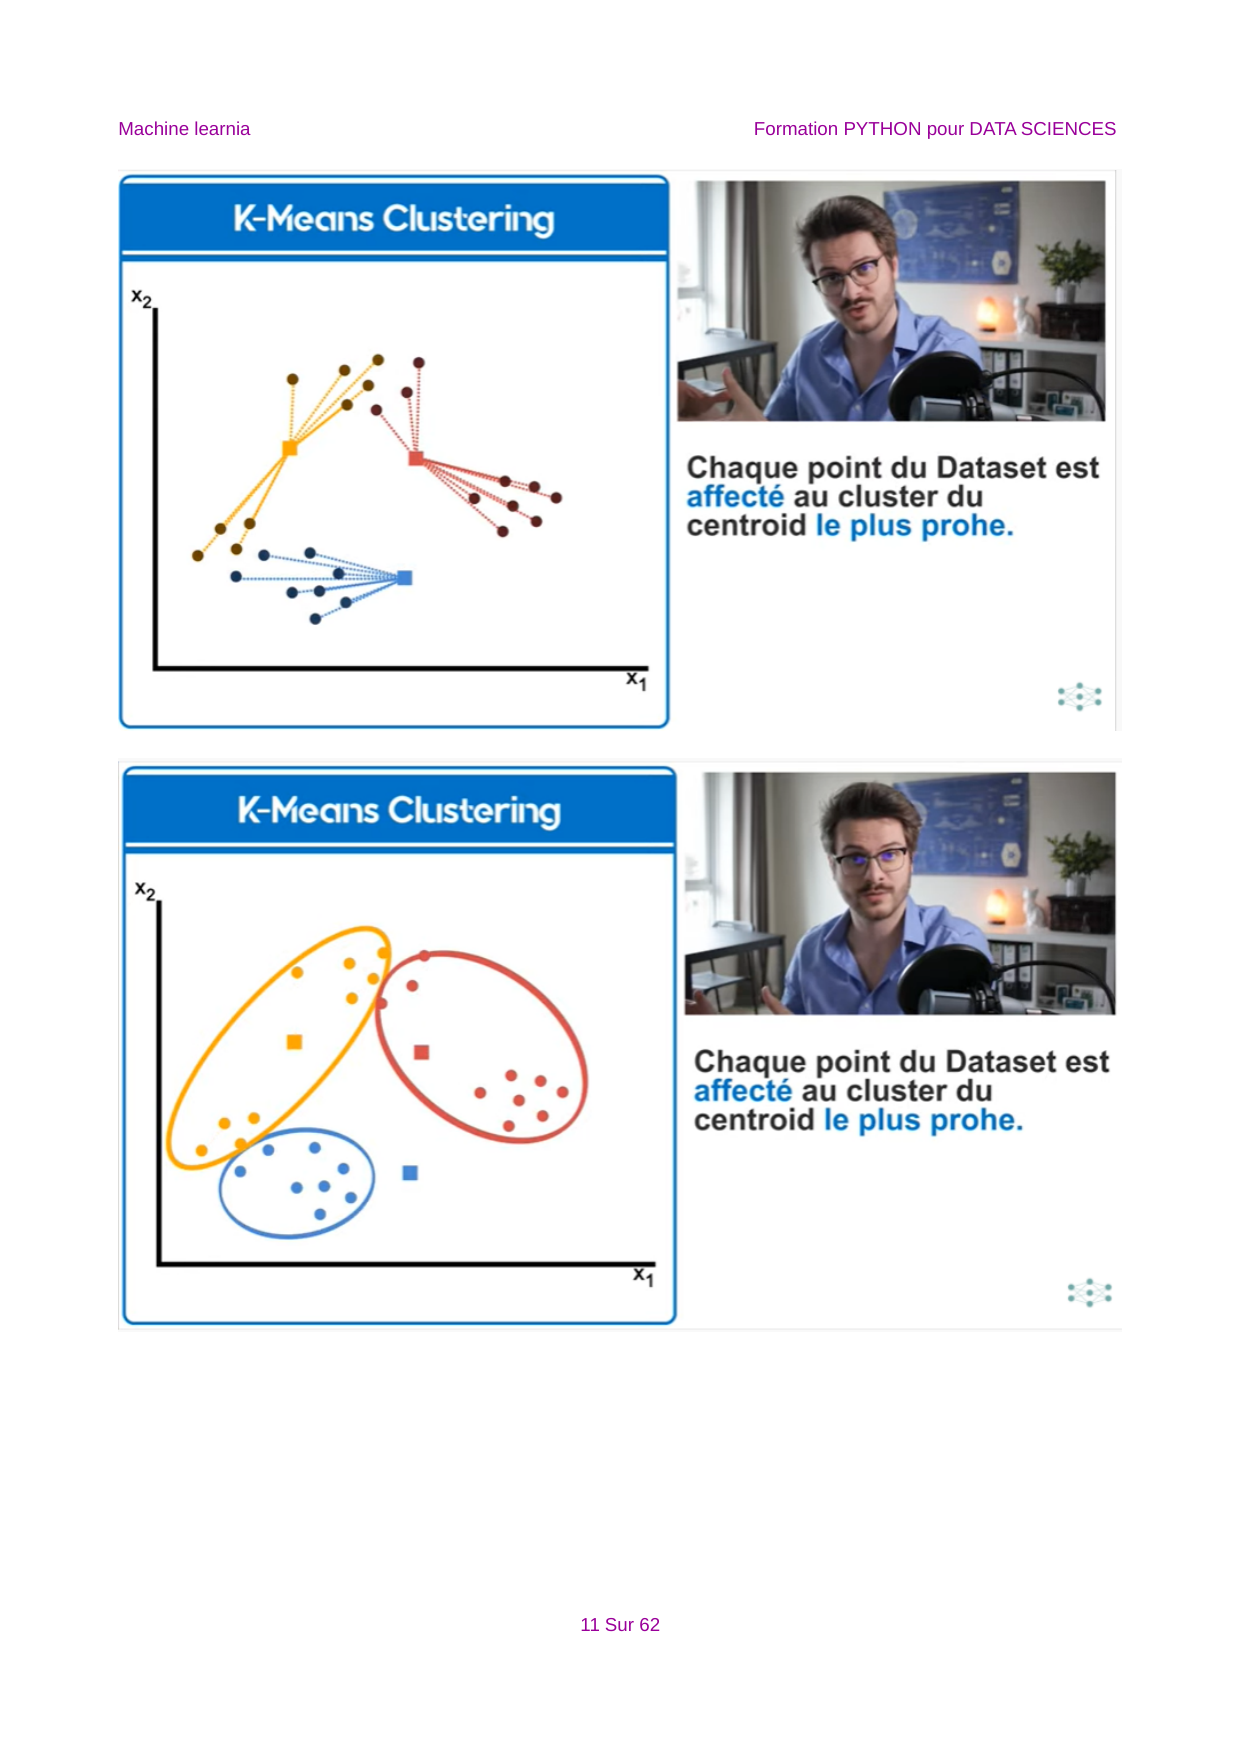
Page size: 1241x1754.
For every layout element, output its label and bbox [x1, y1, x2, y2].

picture [118, 169, 1122, 731]
picture [118, 758, 1122, 1332]
